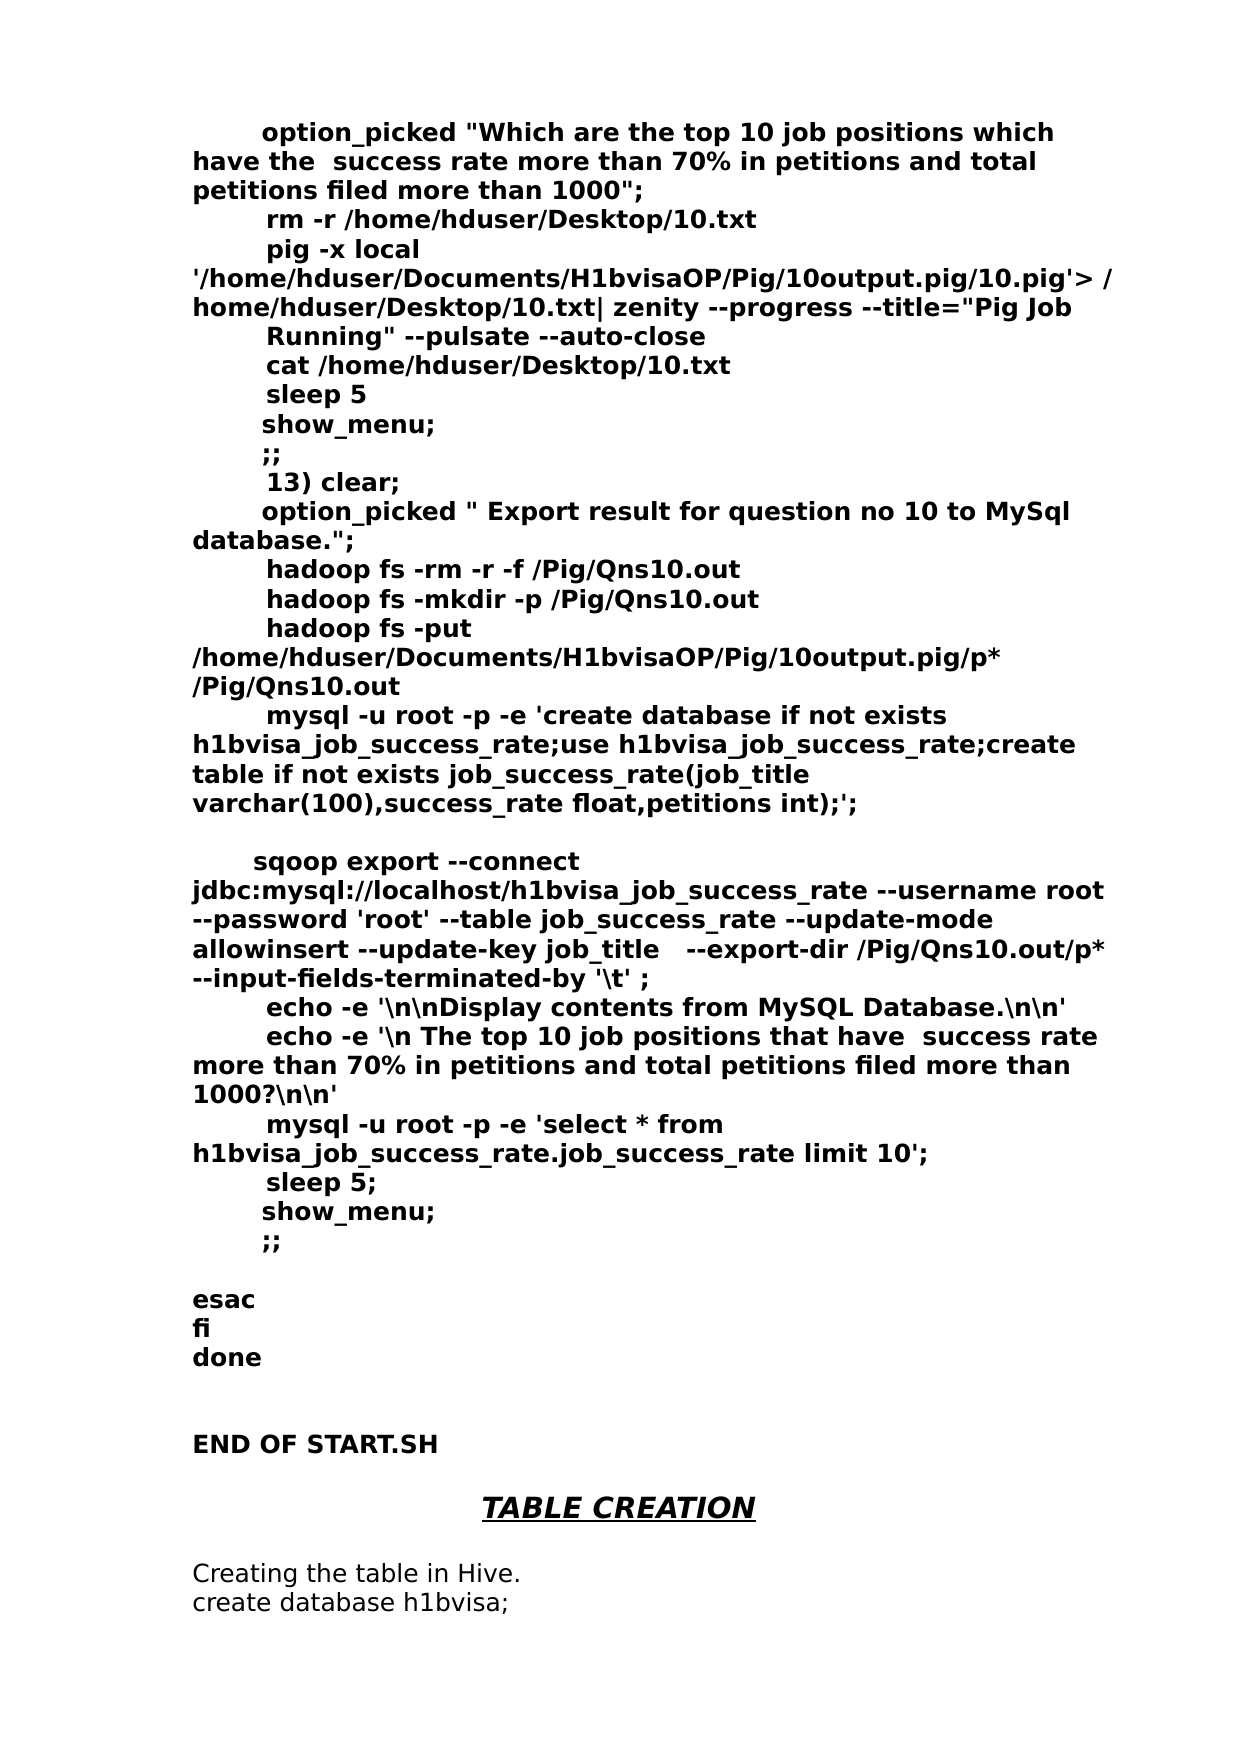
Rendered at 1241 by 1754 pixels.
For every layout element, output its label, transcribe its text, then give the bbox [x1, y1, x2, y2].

text hadoop fs -rm -r -f /Pig/Qns10.out [192, 556, 1122, 585]
text sqoop export --connect jdbc:mysql://localhost/h1bvisa_job_success_rate --username root --password 'root' --table job_success_rate --update-mode allowinsert --update-key job_title --export-dir /Pig/Qns10.out/p* --input-fields-terminated-by '\t' ; [192, 847, 1122, 993]
text rm -r /home/hduser/Desktop/10.txt [192, 206, 1122, 235]
text hadoop fs -mkdir -p /Pig/Qns10.out [192, 585, 1122, 614]
text show_menu; [192, 1197, 1122, 1226]
text esac [192, 1285, 1122, 1314]
text TABLE CREATION [118, 1491, 1122, 1525]
text mysql -u root -p -e 'select * from h1bvisa_job_success_rate.job_success_rate limit 10'; [192, 1110, 1122, 1168]
text show_menu; [192, 410, 1122, 439]
text cat /home/hduser/Desktop/10.txt [192, 351, 1122, 381]
text mysql -u root -p -e 'create database if not exists h1bvisa_job_success_rate;use h1bvisa_job_success_rate;create table if not exists job_success_rate(job_title varchar(100),success_rate float,petitions int);'; [192, 701, 1122, 818]
text END OF START.SH [192, 1431, 1122, 1460]
text create database h1bvisa; [192, 1588, 1122, 1617]
text sleep 5; [192, 1168, 1122, 1197]
text hadoop fs -put /home/hduser/Documents/H1bvisaOP/Pig/10output.pig/p* /Pig/Qns10.out [192, 614, 1122, 701]
text sleep 5 [192, 381, 1122, 410]
text echo -e '\n\nDisplay contents from MySQL Database.\n\n' [192, 993, 1122, 1022]
text 13) clear; [192, 468, 1122, 497]
text option_picked "Which are the top 10 job positions which have the success rate more than 70% in petitions and total petitions filed more than 1000"; [192, 118, 1122, 206]
text option_picked " Export result for question no 10 to MySql database."; [192, 497, 1122, 556]
text fi [192, 1314, 1122, 1343]
text ;; [192, 439, 1122, 468]
text Creating the table in Hive. [192, 1559, 1122, 1588]
text echo -e '\n The top 10 job positions that have success rate more than 70% in petitions and total petitions filed more than 1000?\n\n' [192, 1022, 1122, 1110]
text done [192, 1343, 1122, 1372]
text pig -x local '/home/hduser/Documents/H1bvisaOP/Pig/10output.pig/10.pig'> /home/hduser/Desktop/10.txt| zenity --progress --title="Pig Job Running" --pulsate --auto-close [192, 235, 1122, 351]
text ;; [192, 1226, 1122, 1256]
